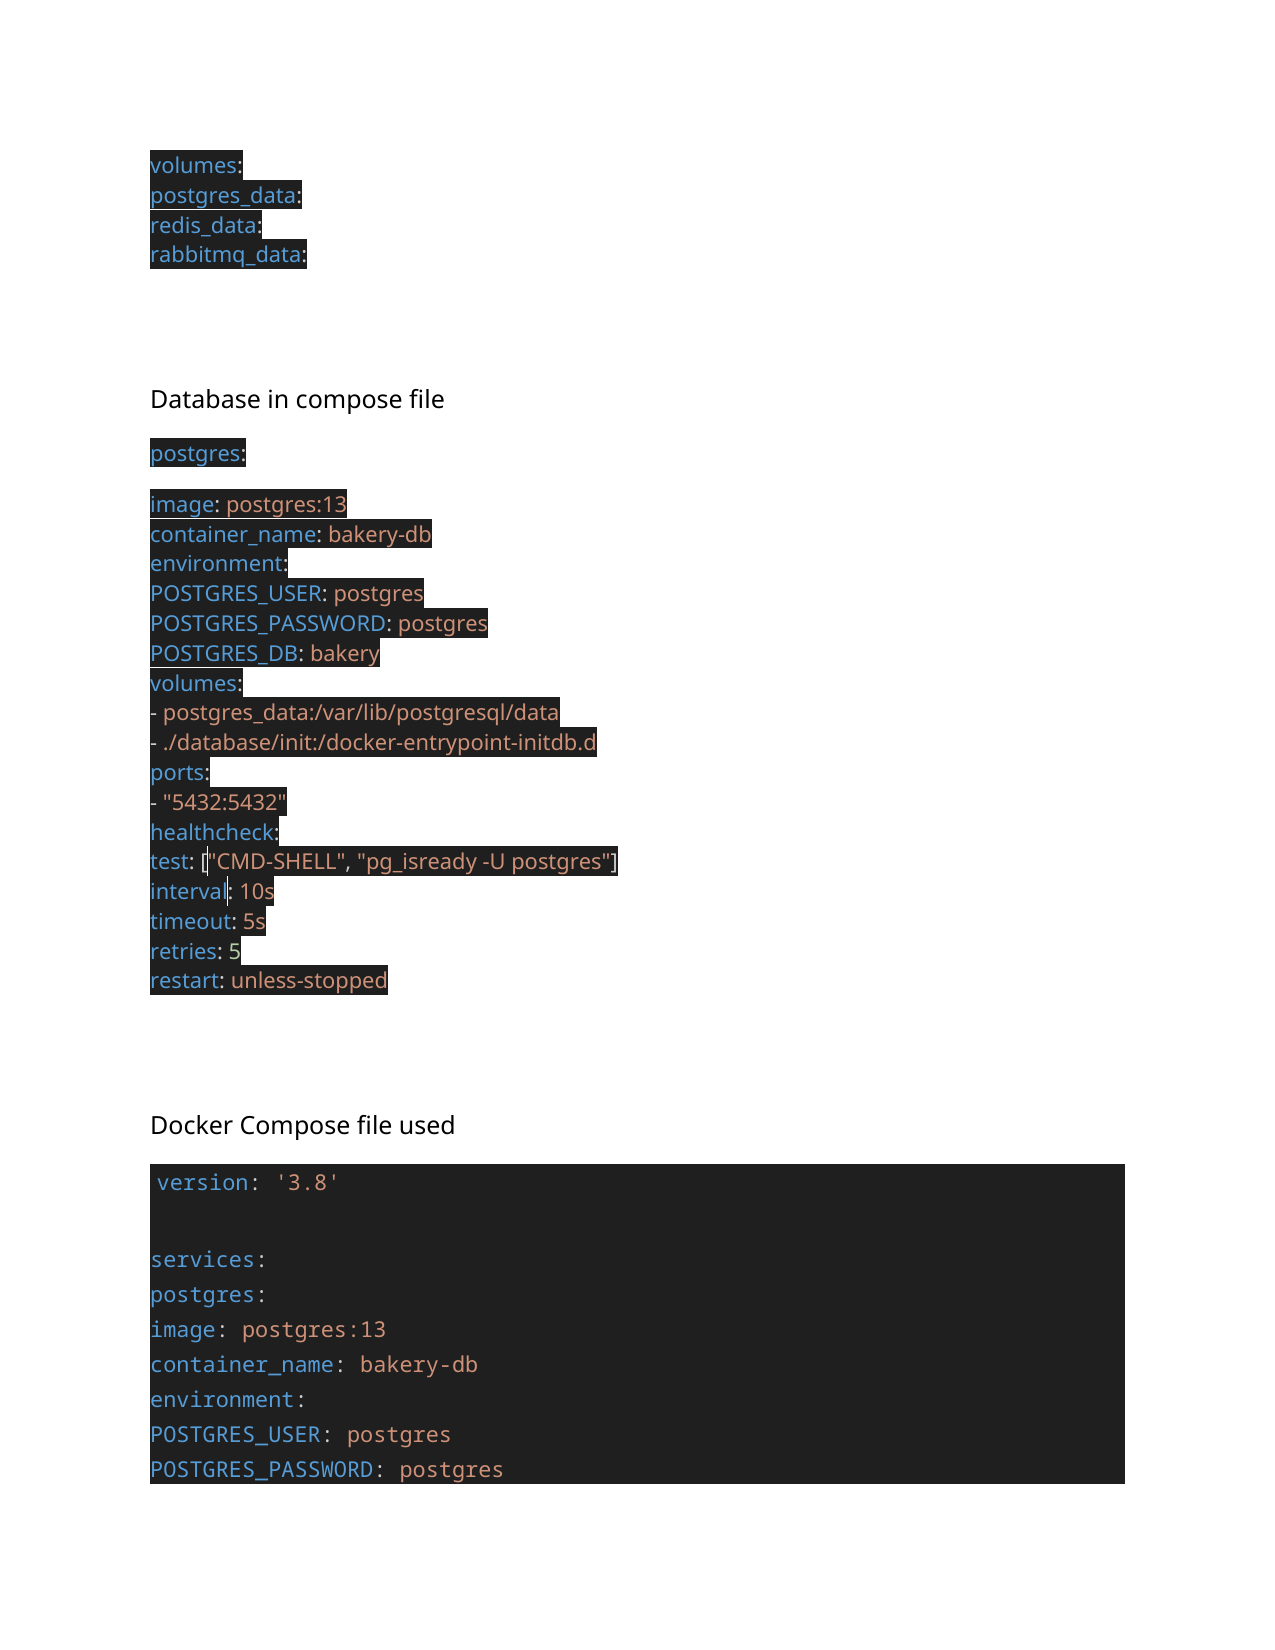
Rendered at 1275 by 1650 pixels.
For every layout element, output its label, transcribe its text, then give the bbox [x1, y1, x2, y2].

text image: postgres:13 [150, 489, 1125, 518]
text volumes: [150, 150, 1125, 180]
text volumes: [150, 667, 1125, 697]
text restart: unless-stopped [150, 965, 1125, 995]
text POSTGRES_PASSWORD: postgres [150, 1454, 1125, 1484]
text postgres: [150, 438, 1125, 467]
text postgres_data: [150, 180, 1125, 209]
text rabbitmq_data: [150, 239, 1125, 269]
text services: [150, 1244, 1125, 1274]
text - postgres_data:/var/lib/postgresql/data [150, 697, 1125, 727]
text POSTGRES_PASSWORD: postgres [150, 608, 1125, 638]
text test: ["CMD-SHELL", "pg_isready -U postgres"] [150, 846, 1125, 876]
text retries: 5 [150, 936, 1125, 965]
text container_name: bakery-db [150, 518, 1125, 548]
text postgres: [150, 1279, 1125, 1309]
text - "5432:5432" [150, 787, 1125, 816]
text Database in compose file [150, 381, 1125, 416]
text redis_data: [150, 209, 1125, 239]
text POSTGRES_USER: postgres [150, 578, 1125, 608]
text interval: 10s [150, 876, 1125, 906]
text environment: [150, 548, 1125, 578]
text image: postgres:13 [150, 1314, 1125, 1344]
text - ./database/init:/docker-entrypoint-initdb.d [150, 727, 1125, 757]
text POSTGRES_USER: postgres [150, 1419, 1125, 1449]
text version: '3.8' [150, 1164, 1125, 1198]
text container_name: bakery-db [150, 1349, 1125, 1379]
text environment: [150, 1384, 1125, 1414]
text healthcheck: [150, 816, 1125, 846]
text POSTGRES_DB: bakery [150, 638, 1125, 667]
text ports: [150, 757, 1125, 787]
text timeout: 5s [150, 906, 1125, 936]
text Docker Compose file used [150, 1107, 1125, 1142]
